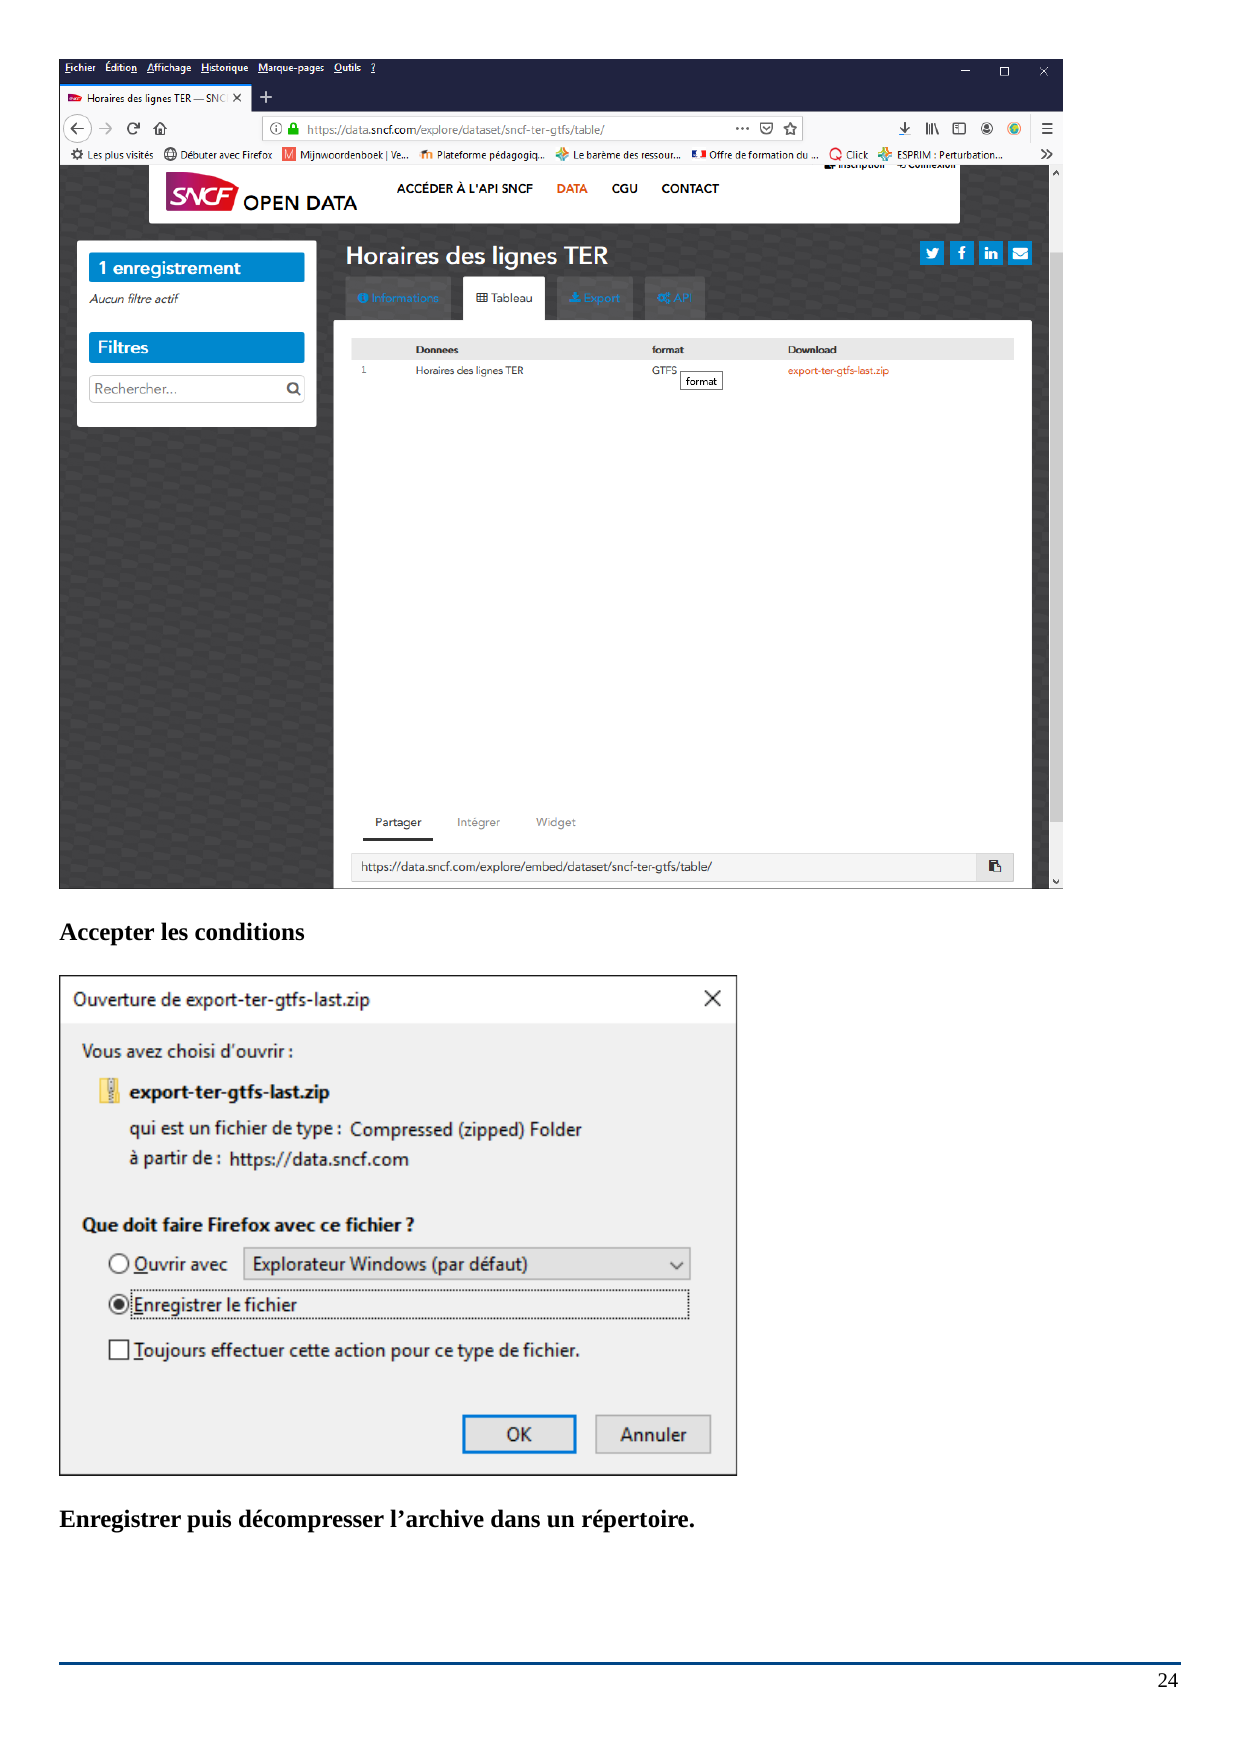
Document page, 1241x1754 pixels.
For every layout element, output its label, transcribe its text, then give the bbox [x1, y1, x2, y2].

text Enregistrer puis décompresser l’archive dans un répertoire. [59, 1504, 1181, 1533]
text Accepter les conditions [59, 917, 1181, 946]
picture [59, 59, 1063, 889]
picture [59, 975, 738, 1476]
